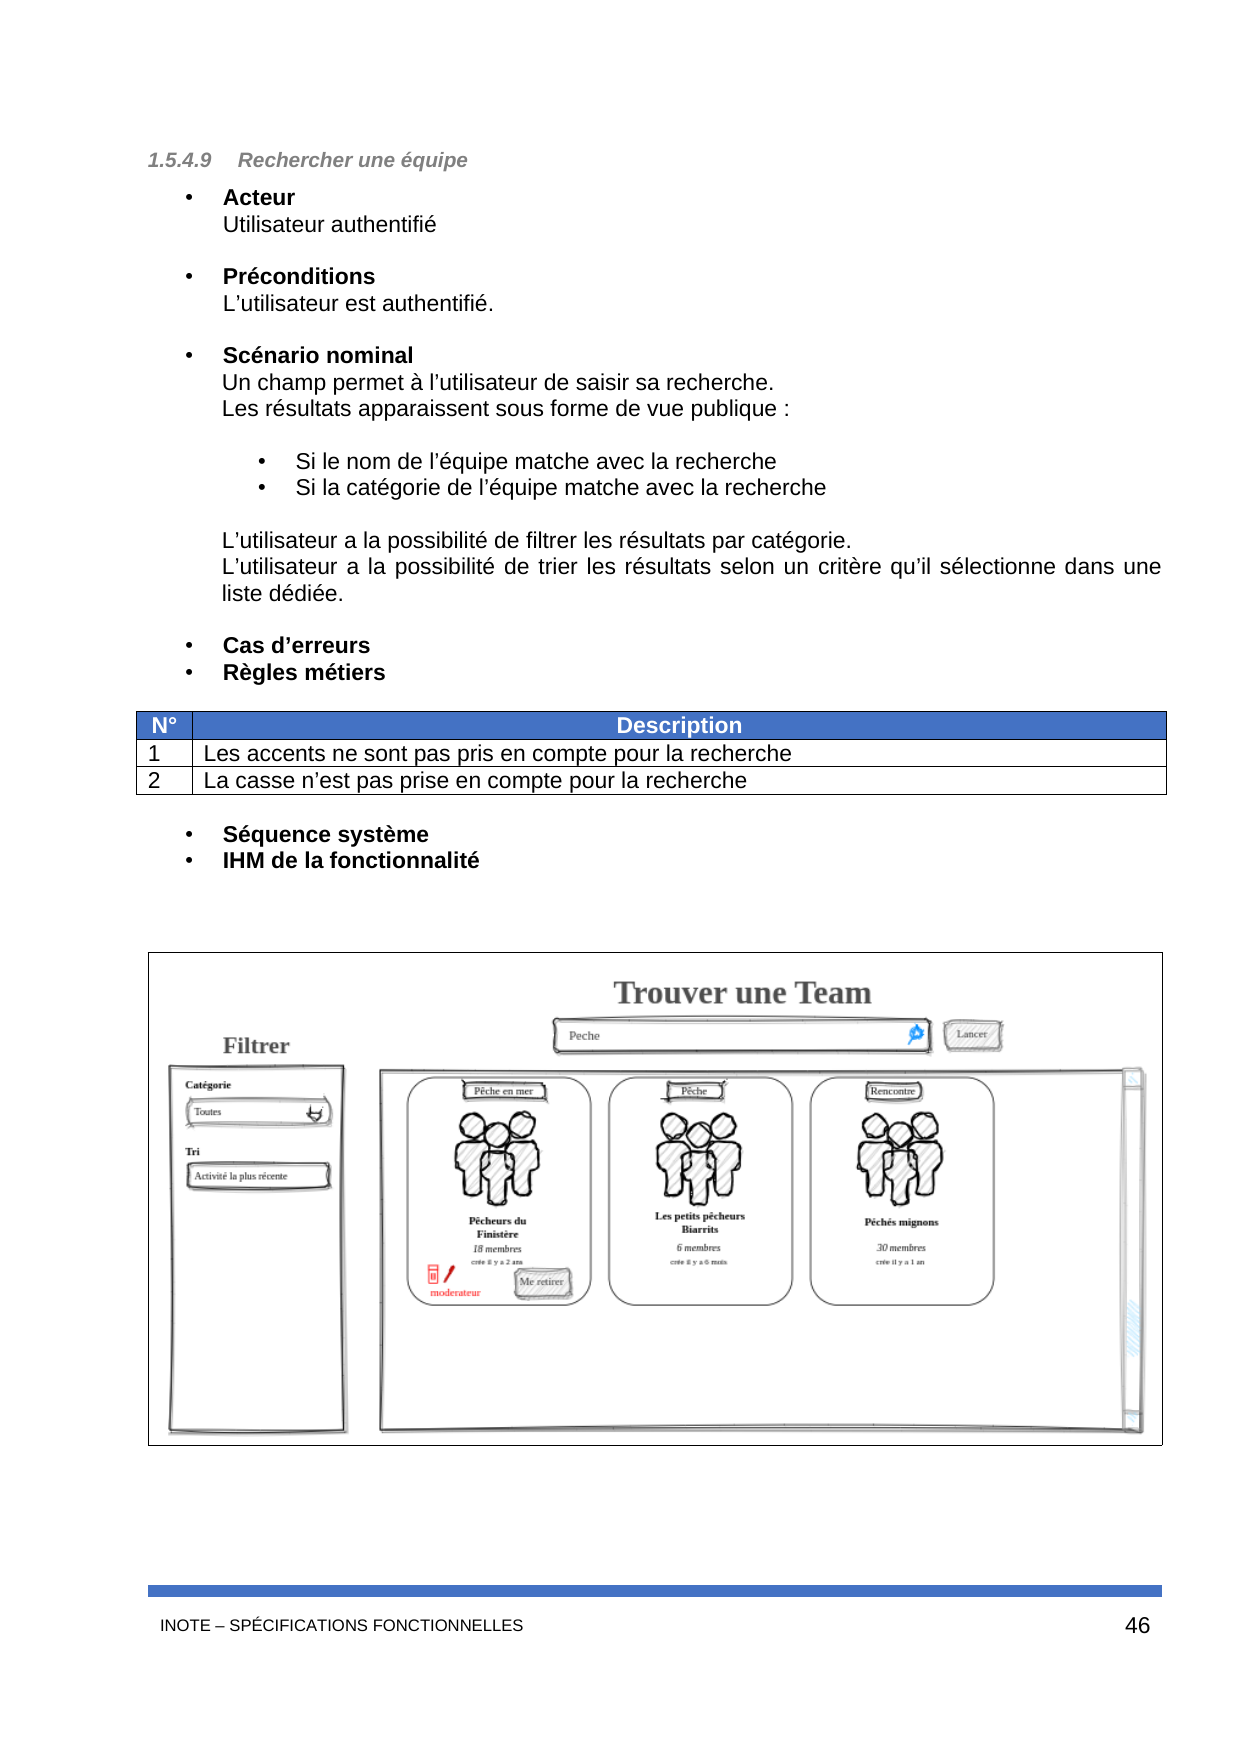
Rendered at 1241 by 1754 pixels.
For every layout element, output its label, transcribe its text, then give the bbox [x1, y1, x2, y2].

table_cell La casse n’est pas prise en compte pour la recherche [193, 767, 1166, 793]
list Règles métiers [185, 658, 1162, 685]
table_cell 1 [137, 740, 192, 766]
picture [150, 955, 1160, 1443]
list Utilisateur authentifié [185, 211, 1162, 237]
list Préconditions [185, 263, 1162, 289]
list L’utilisateur est authentifié. [185, 289, 1162, 316]
table_header N° [137, 712, 192, 739]
table_cell Les accents ne sont pas pris en compte pour la recherche [193, 740, 1166, 766]
list Si la catégorie de l’équipe matche avec la recherche [258, 474, 1162, 500]
text Un champ permet à l’utilisateur de saisir sa recherche. [222, 369, 1162, 395]
text Les résultats apparaissent sous forme de vue publique : [222, 395, 1162, 421]
list Séquence système [185, 821, 1162, 847]
text L’utilisateur a la possibilité de filtrer les résultats par catégorie. [222, 527, 1162, 553]
table_header Description [193, 712, 1166, 739]
text L’utilisateur a la possibilité de trier les résultats selon un critère qu’il sélectionne dans une liste dédiée. [222, 553, 1162, 606]
list Scénario nominal [185, 342, 1162, 369]
list Acteur [185, 184, 1162, 211]
list Cas d’erreurs [185, 632, 1162, 658]
list Si le nom de l’équipe matche avec la recherche [258, 448, 1162, 474]
table_cell 2 [137, 767, 192, 793]
list IHM de la fonctionnalité [185, 847, 1162, 873]
subtitle Rechercher une équipe [148, 148, 1162, 172]
